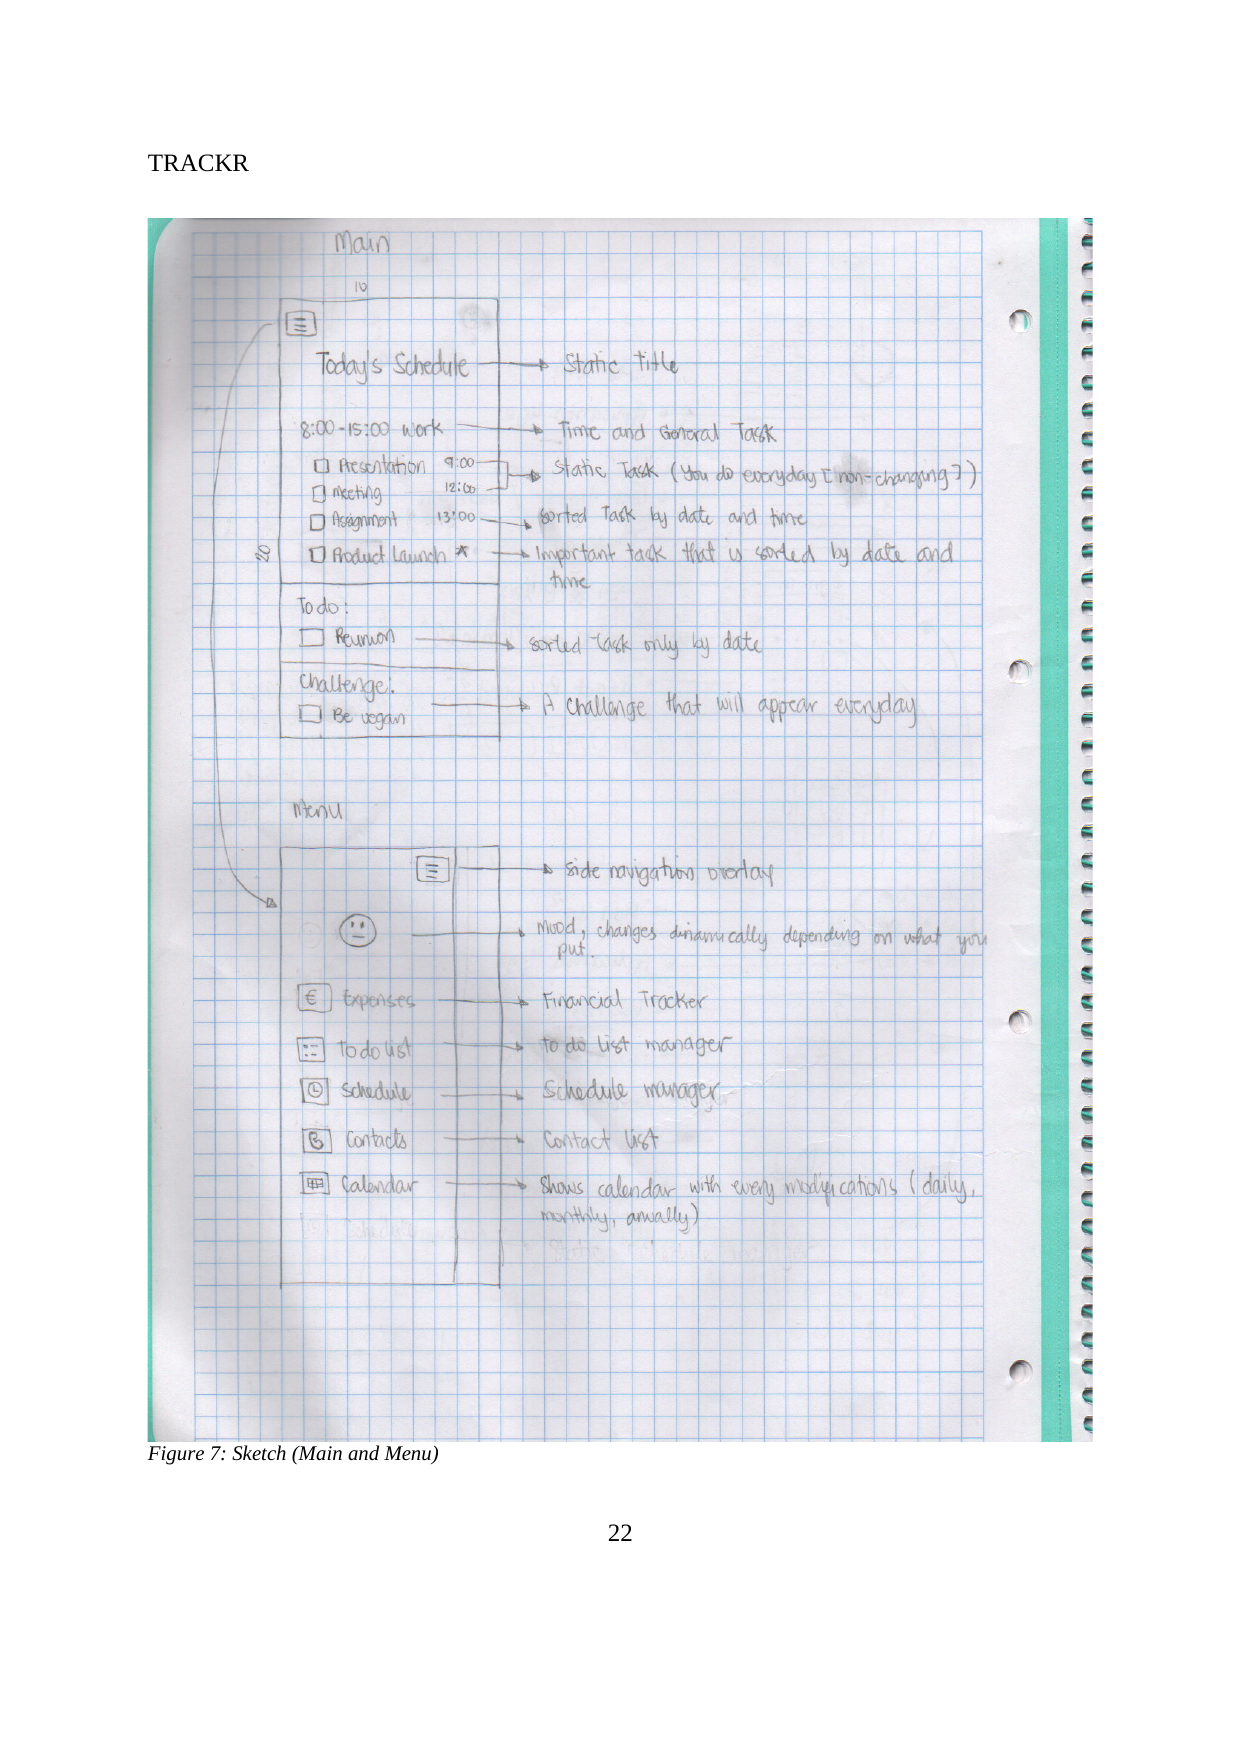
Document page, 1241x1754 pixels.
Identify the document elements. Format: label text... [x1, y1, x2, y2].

text Figure 7: Sketch (Main and Menu) [148, 1442, 1093, 1465]
picture [147, 218, 1093, 1442]
